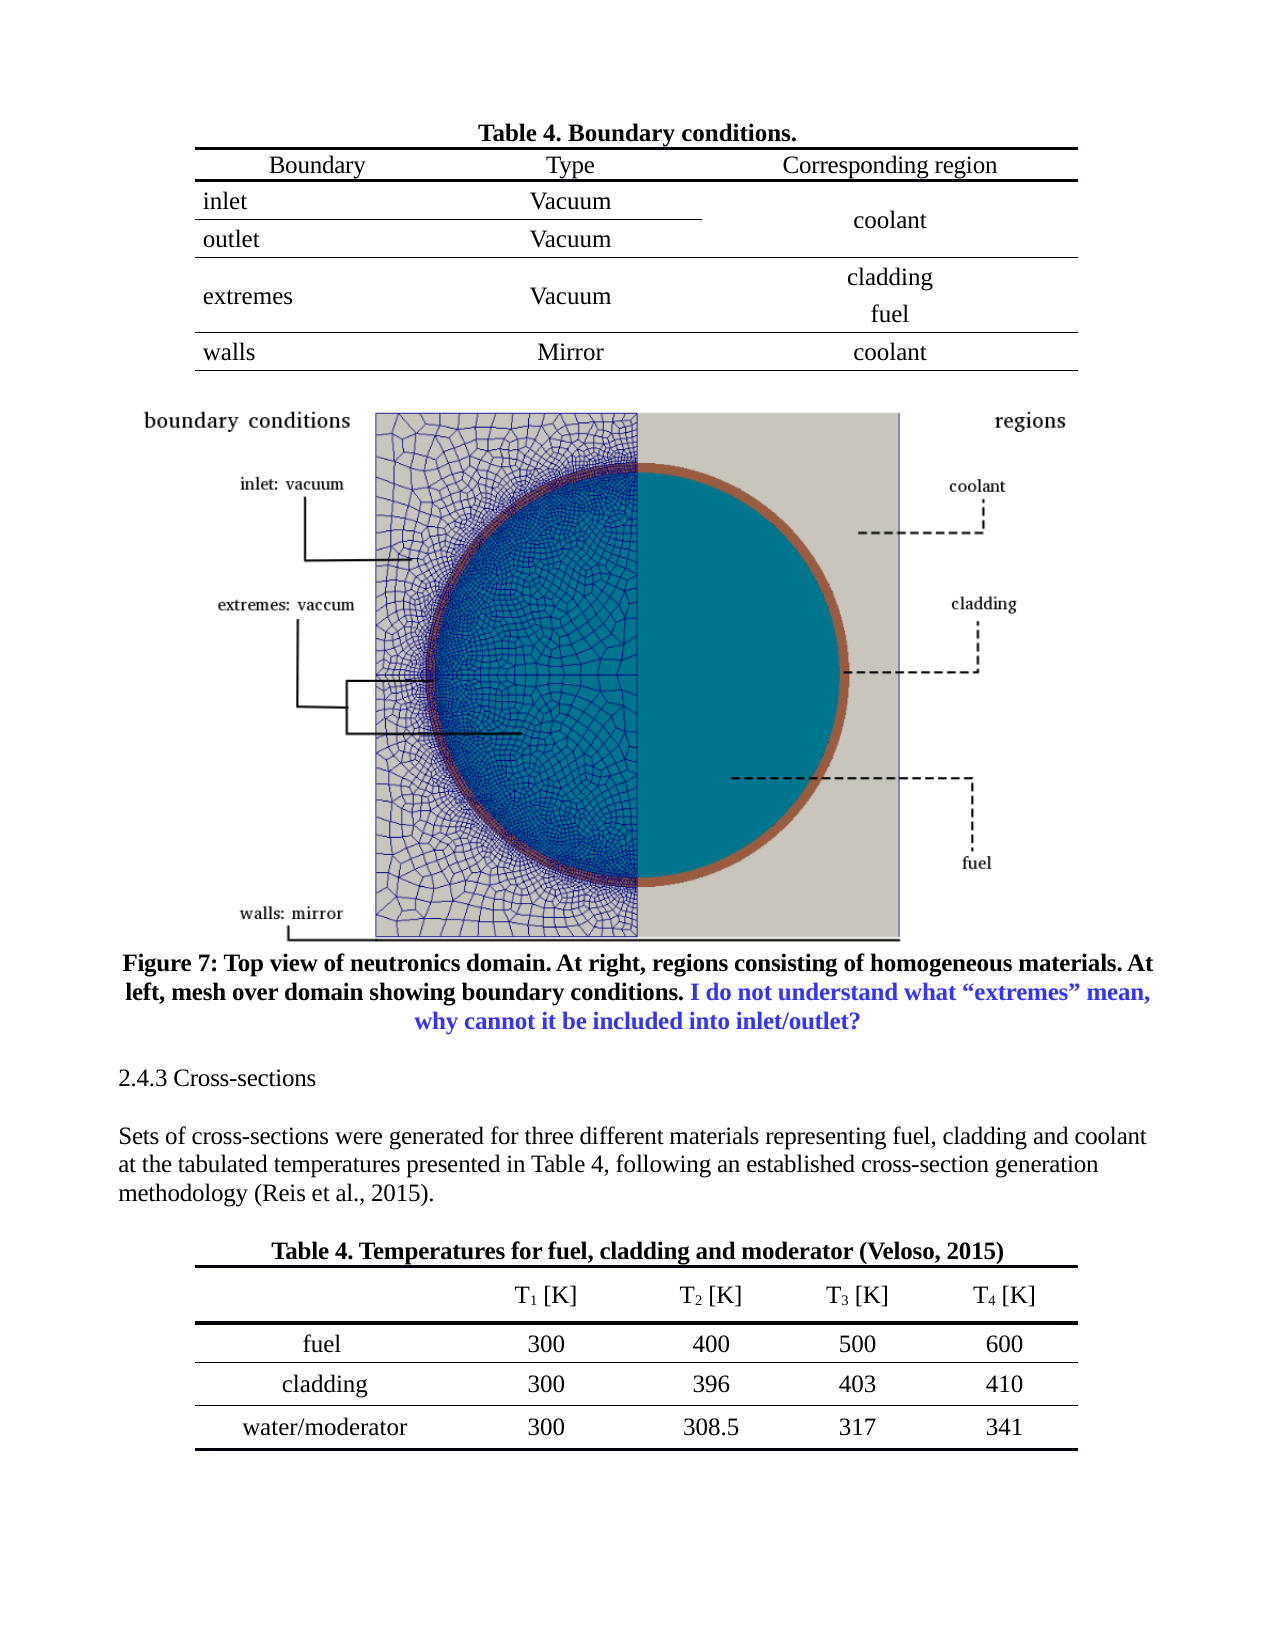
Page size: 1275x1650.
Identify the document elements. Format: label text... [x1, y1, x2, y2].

table_header Type [439, 150, 702, 179]
table_cell water/moderator [195, 1406, 454, 1447]
table_header T2 [K] [638, 1268, 784, 1321]
text 2.4.3 Cross-sections [118, 1063, 1157, 1092]
table_header T3 [K] [784, 1268, 931, 1321]
table_cell cladding [195, 1363, 454, 1404]
table_cell 308.5 [638, 1406, 784, 1447]
table_cell Vacuum [439, 182, 702, 219]
text Table 4. Boundary conditions. [118, 118, 1157, 147]
picture [118, 400, 1157, 949]
table_cell Mirror [439, 333, 702, 370]
table_cell 300 [454, 1325, 638, 1362]
table_header T1 [K] [454, 1268, 638, 1321]
table_cell outlet [195, 220, 439, 257]
table_cell cladding fuel [702, 258, 1078, 332]
table_header T4 [K] [931, 1268, 1078, 1321]
text Sets of cross-sections were generated for three different materials representing fuel, cladding and coolant at the tabulated temperatures presented in Table 4, following an established cross-section generation methodology (Reis et al., 2015). [118, 1121, 1157, 1207]
table_cell 317 [784, 1406, 931, 1447]
table_cell Vacuum [439, 220, 702, 257]
table_cell 300 [454, 1406, 638, 1447]
table_cell 400 [638, 1325, 784, 1362]
text Figure 7: Top view of neutronics domain. At right, regions consisting of homogeneous materials. At left, mesh over domain showing boundary conditions. I do not understand what “extremes” mean, why cannot it be included into inlet/outlet? [118, 949, 1157, 1034]
table_header Corresponding region [702, 150, 1078, 179]
table_cell extremes [195, 258, 439, 332]
table_cell inlet [195, 182, 439, 219]
table_cell coolant [702, 182, 1078, 257]
table_header Boundary [195, 150, 439, 179]
table_cell Vacuum [439, 258, 702, 332]
table_cell 410 [931, 1363, 1078, 1404]
table_cell 341 [931, 1406, 1078, 1447]
text Table 4. Temperatures for fuel, cladding and moderator (Veloso, 2015) [118, 1236, 1157, 1264]
table_cell coolant [702, 333, 1078, 370]
table_cell 300 [454, 1363, 638, 1404]
table_cell fuel [195, 1325, 454, 1362]
table_cell 403 [784, 1363, 931, 1404]
table_cell 396 [638, 1363, 784, 1404]
table_cell 600 [931, 1325, 1078, 1362]
table_cell 500 [784, 1325, 931, 1362]
table_cell walls [195, 333, 439, 370]
table_header [195, 1268, 454, 1321]
